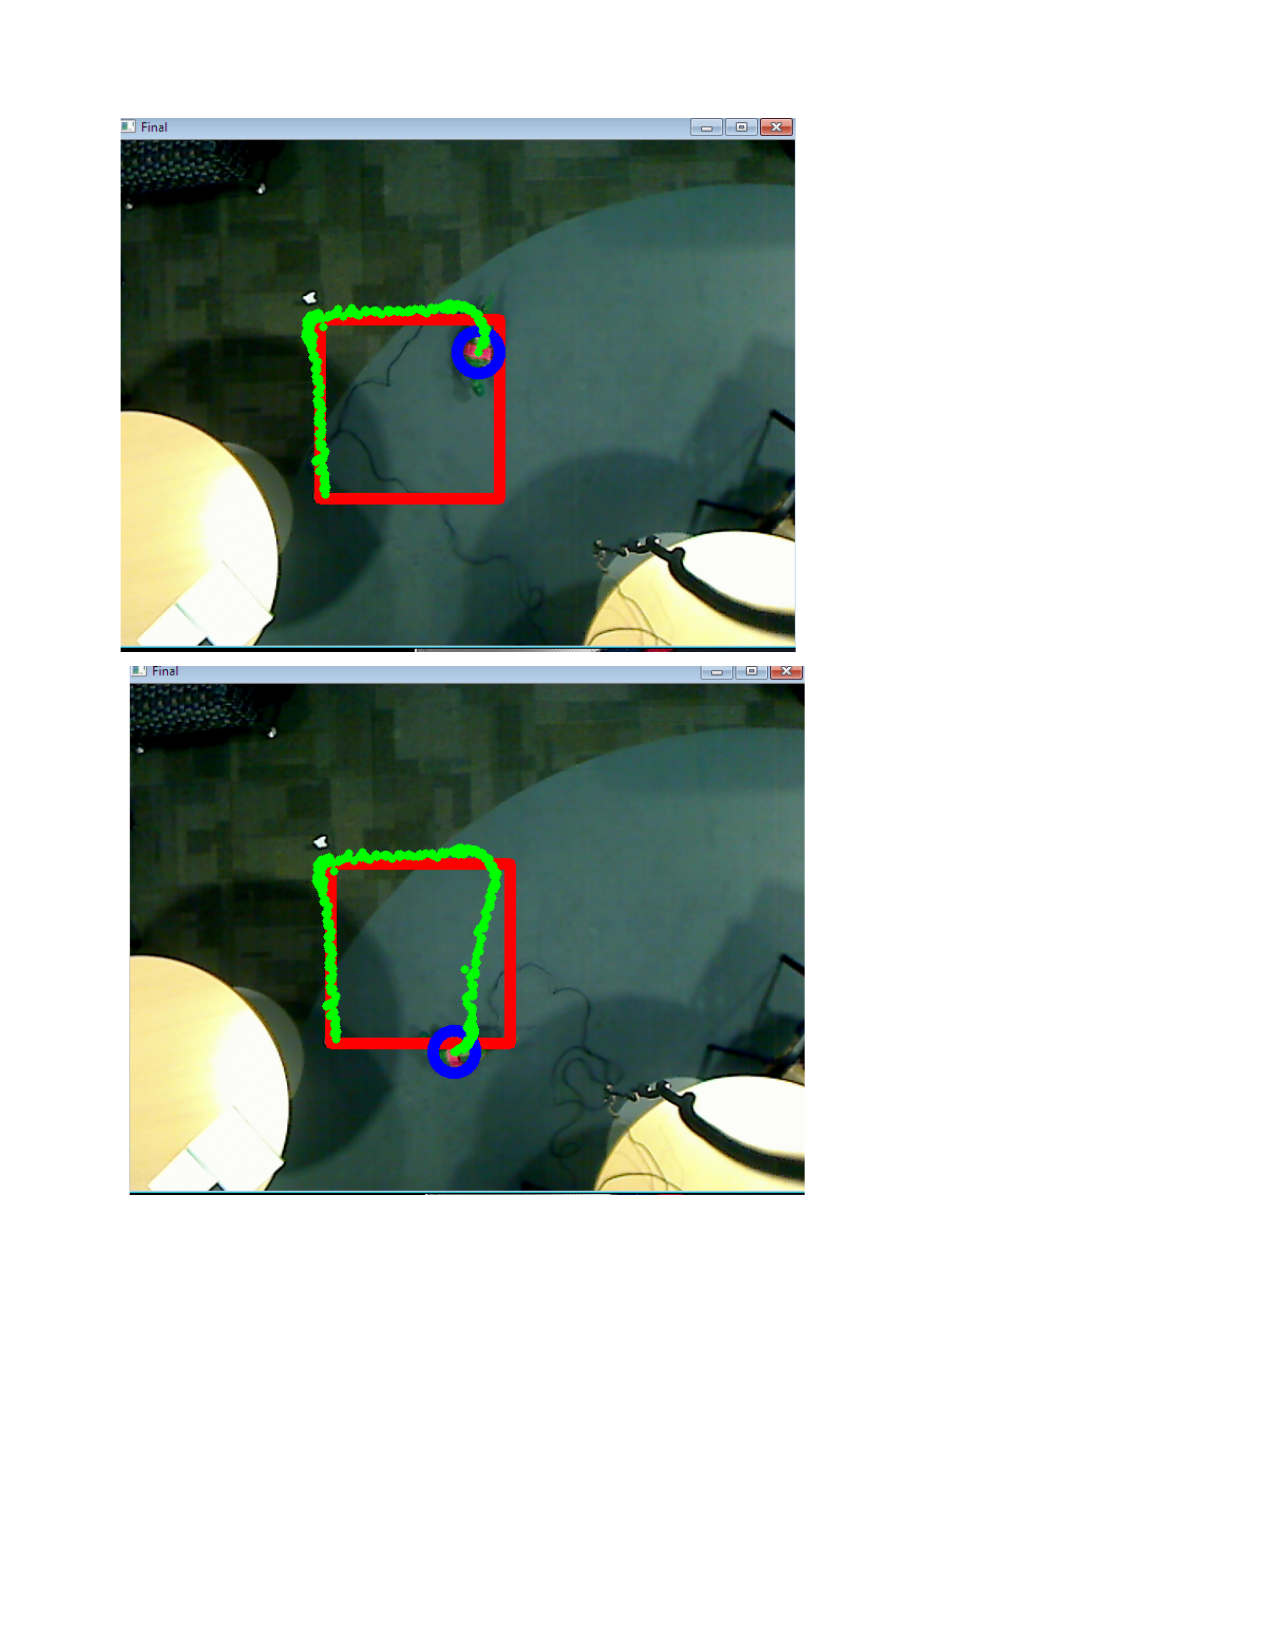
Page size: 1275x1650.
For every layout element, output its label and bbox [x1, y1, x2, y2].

picture [129, 666, 805, 1195]
picture [120, 118, 796, 652]
